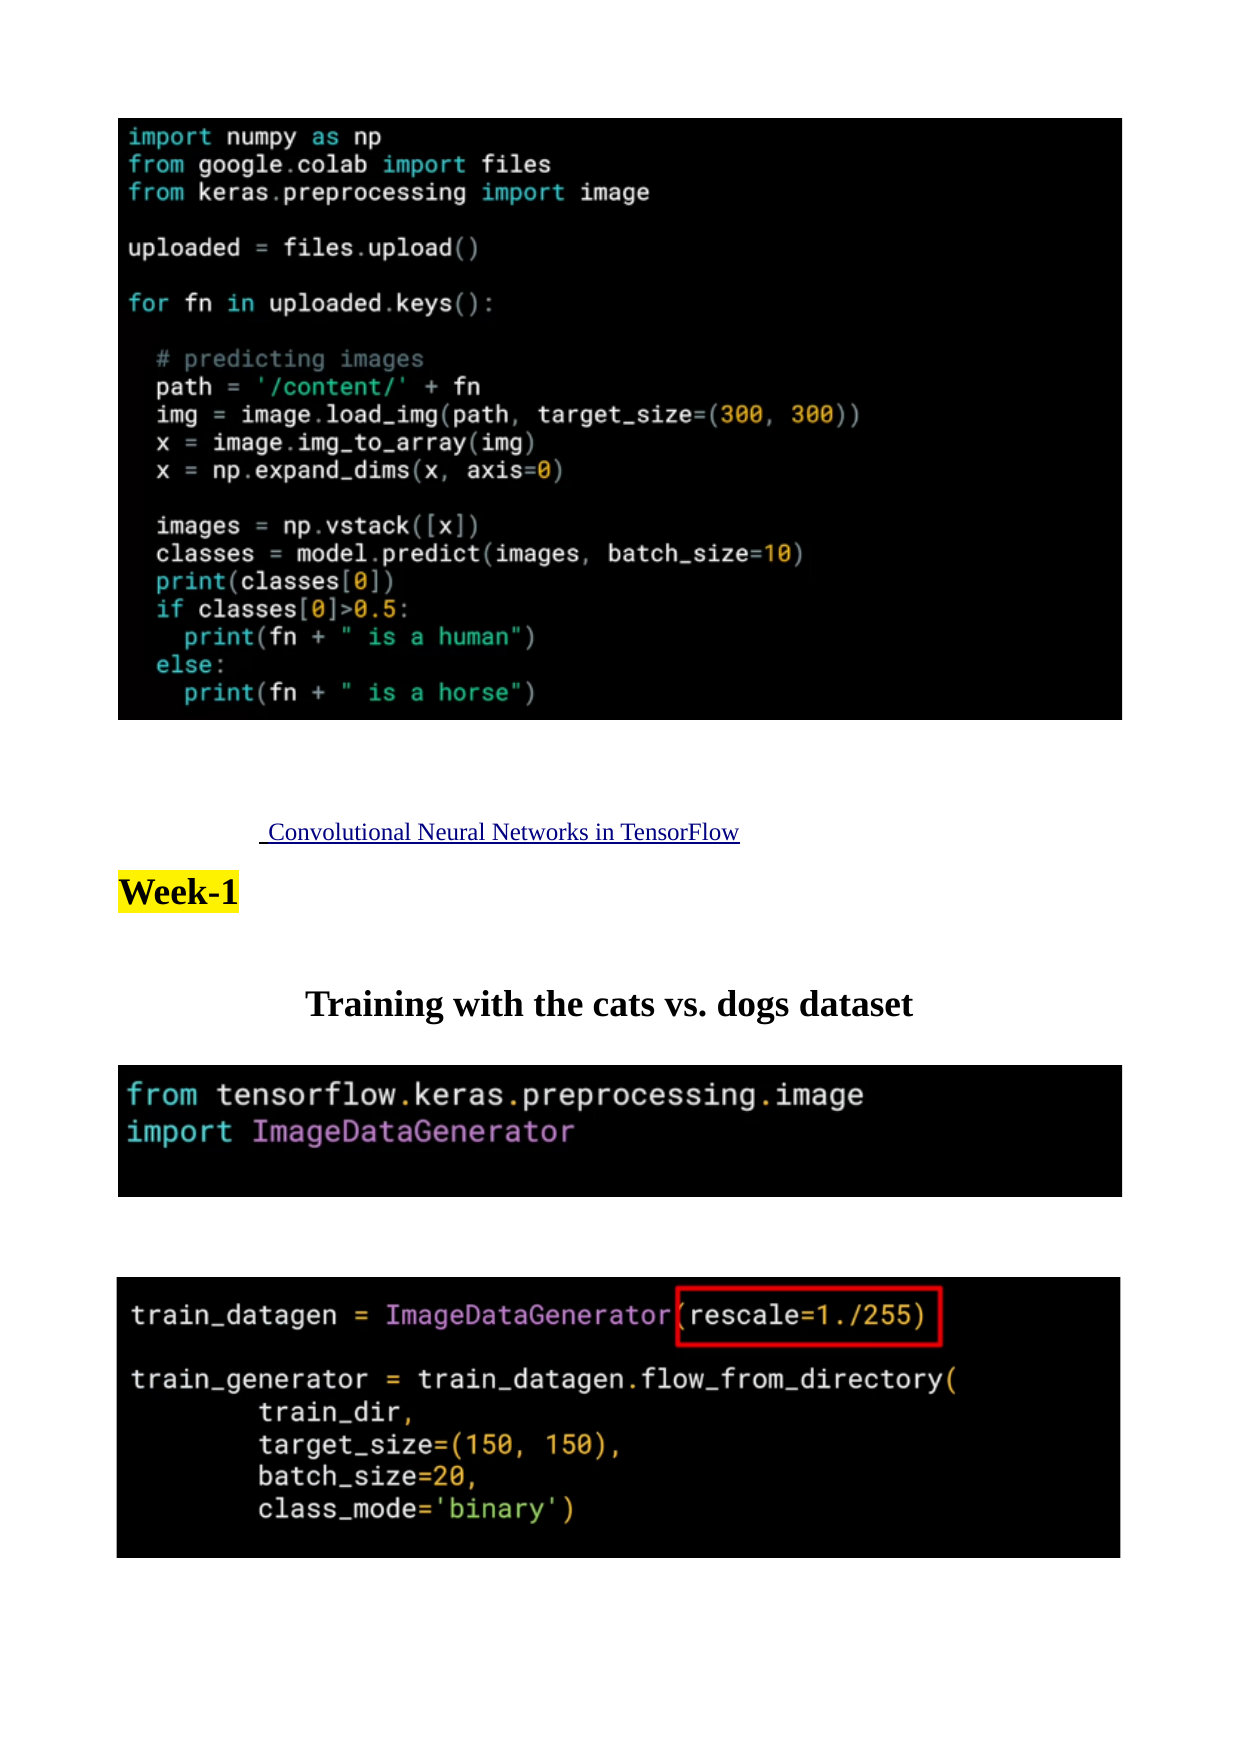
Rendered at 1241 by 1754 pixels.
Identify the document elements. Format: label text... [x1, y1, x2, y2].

text Week-1 [118, 870, 1122, 913]
picture [118, 118, 1123, 720]
subtitle Training with the cats vs. dogs dataset [118, 981, 1122, 1024]
picture [118, 1065, 1123, 1197]
picture [116, 1277, 1121, 1558]
text Convolutional Neural Networks in TensorFlow [118, 806, 1122, 849]
